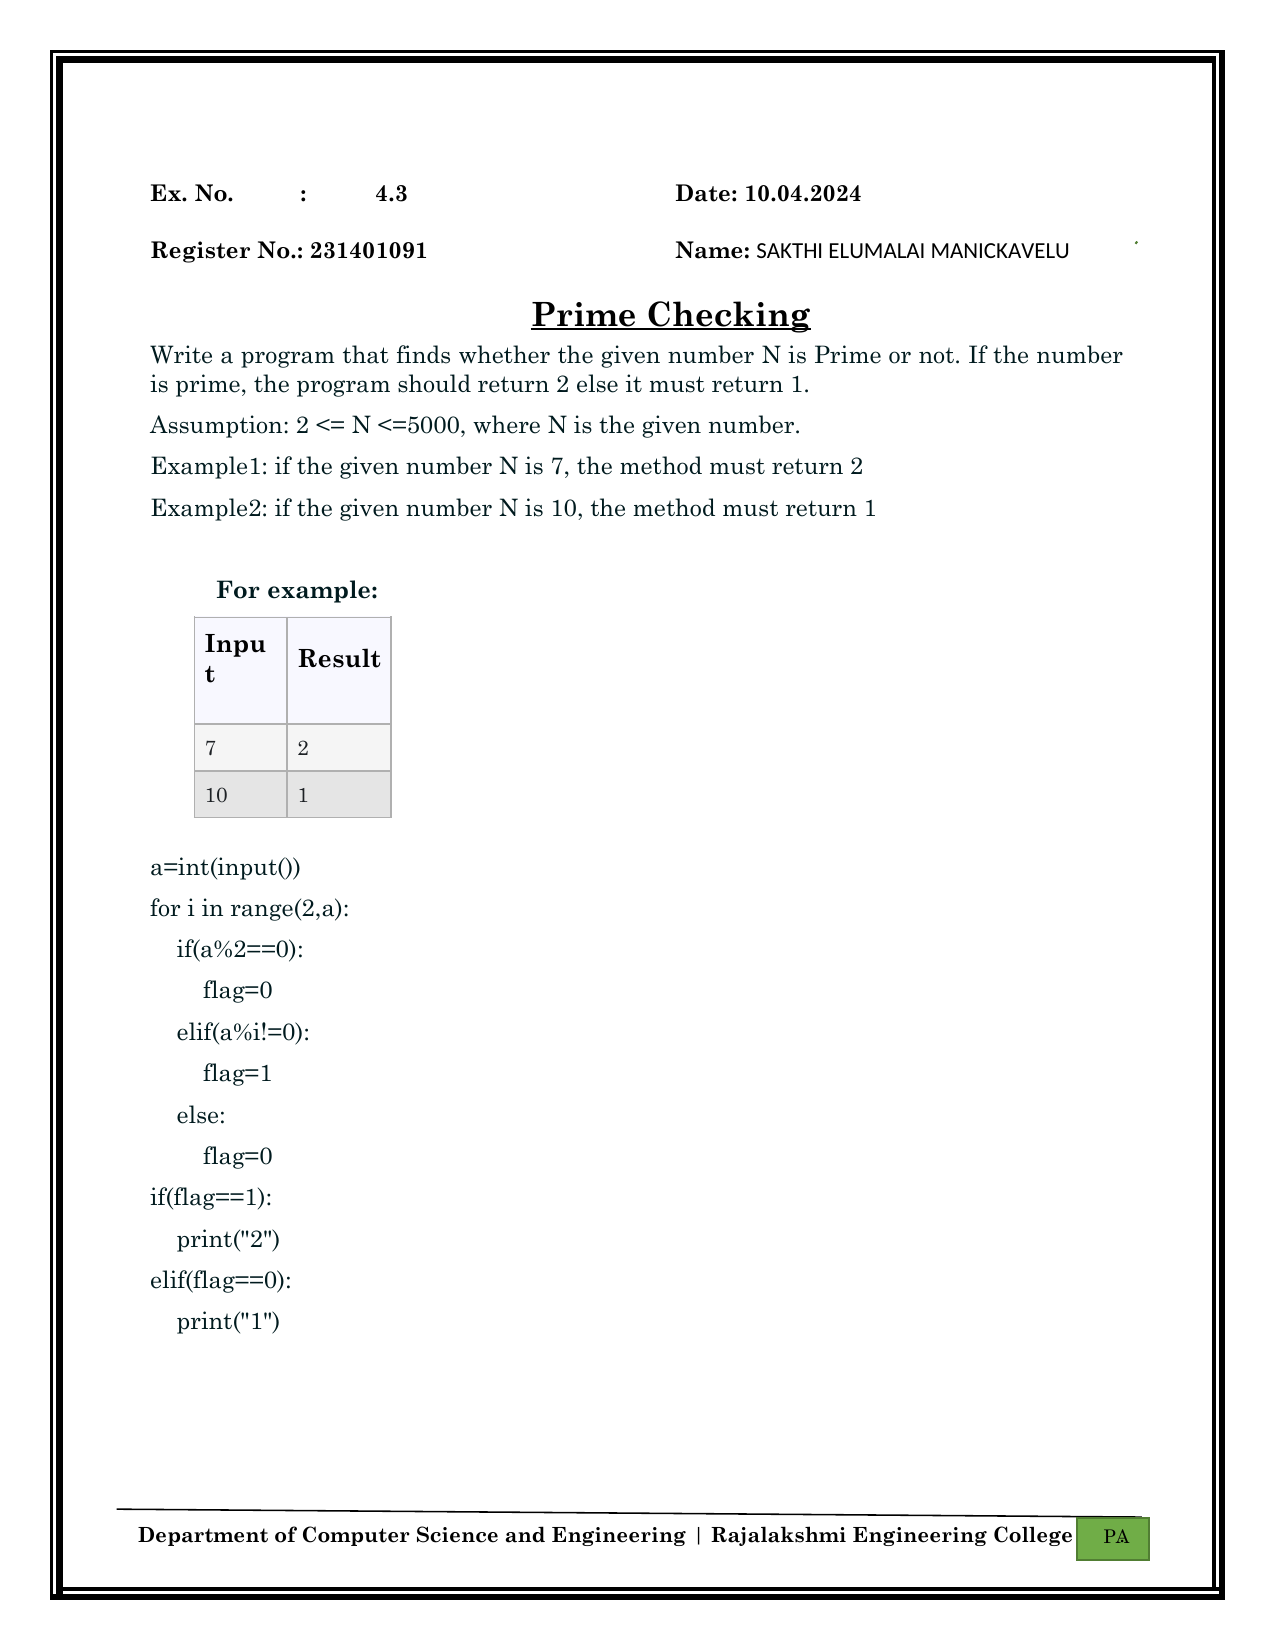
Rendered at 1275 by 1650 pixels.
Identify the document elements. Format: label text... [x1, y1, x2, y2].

table_cell 7 [195, 725, 286, 770]
text flag=1 [150, 1058, 1125, 1087]
text if(flag==1): [150, 1182, 1125, 1211]
table_header Result [288, 618, 390, 723]
text else: [150, 1099, 1125, 1128]
text flag=0 [150, 975, 1125, 1004]
text if(a%2==0): [150, 934, 1125, 963]
table_cell 1 [288, 772, 390, 817]
table_cell 2 [288, 725, 390, 770]
text print("2") [150, 1223, 1125, 1252]
text elif(a%i!=0): [150, 1017, 1125, 1046]
text Write a program that finds whether the given number N is Prime or not. If the number is prime, the program should return 2 else it must return 1. [150, 339, 1125, 397]
text Example2: if the given number N is 10, the method must return 1 [150, 492, 1125, 521]
text Assumption: 2 <= N <=5000, where N is the given number. [150, 410, 1125, 438]
text For example: [216, 575, 1125, 604]
table_cell 10 [195, 772, 286, 817]
text flag=0 [150, 1141, 1125, 1169]
text Register No.: 231401091 Name: SAKTHI ELUMALAI MANICKAVELU [150, 236, 1125, 264]
text Ex. No. : 4.3 Date: 10.04.2024 [150, 179, 1125, 207]
table_header Input [195, 618, 286, 723]
text Example1: if the given number N is 7, the method must return 2 [150, 451, 1125, 480]
text print("1") [150, 1306, 1125, 1335]
text Prime Checking [216, 293, 1125, 333]
text elif(flag==0): [150, 1265, 1125, 1294]
text a=int(input()) [150, 851, 1125, 880]
text for i in range(2,a): [150, 893, 1125, 921]
